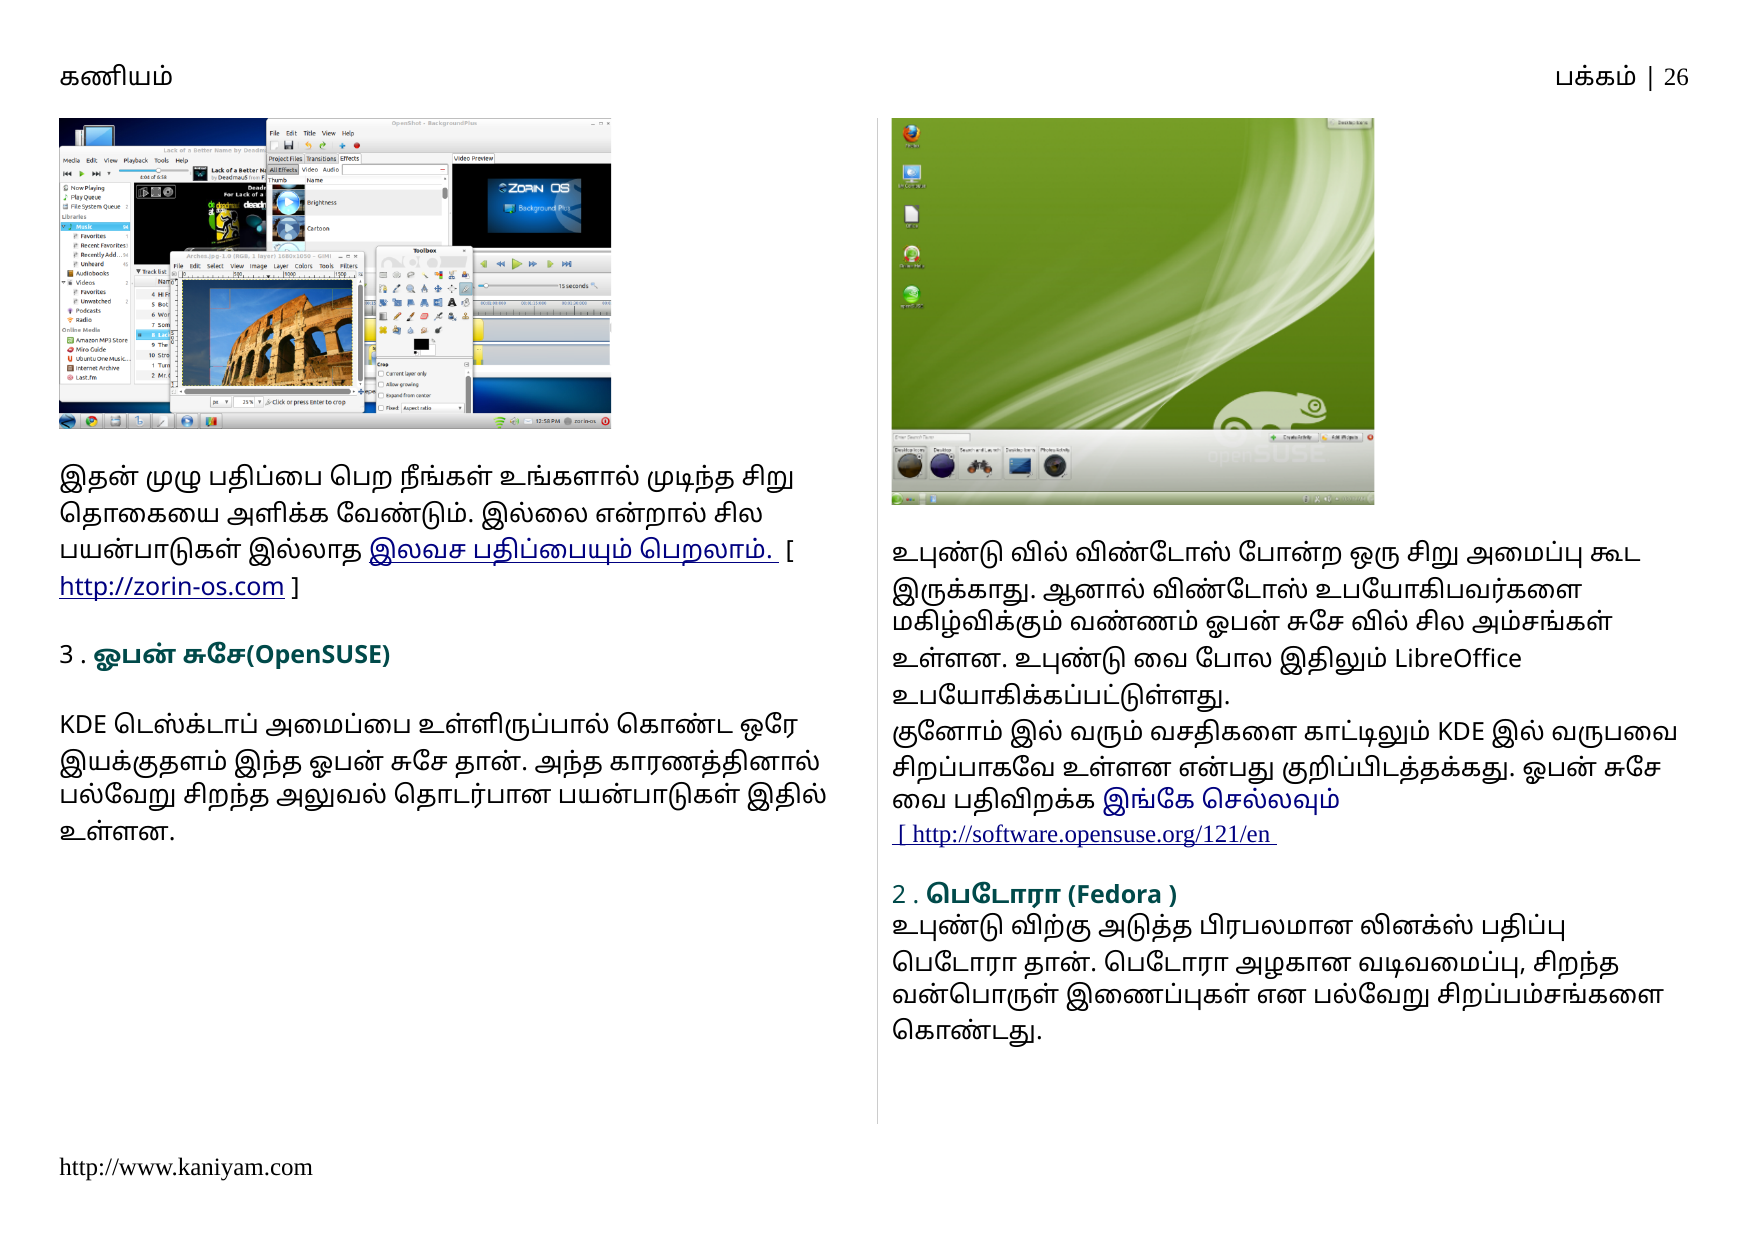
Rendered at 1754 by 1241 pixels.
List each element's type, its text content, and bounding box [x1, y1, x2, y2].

text KDE டெஸ்க்டாப் அமைப்பை உள்ளிருப்பால் கொண்ட ஒரே இயக்குதளம் இந்த ஓபன் சுசே தான். அந்த காரணத்தினால் பல்வேறு சிறந்த அலுவல் தொடர்பான பயன்பாடுகள் இதில் உள்ளன. [59, 673, 862, 849]
text 2 . பெடோரா (Fedora ) உபுண்டு விற்கு அடுத்த பிரபலமான லினக்ஸ் பதிப்பு பெடோரா தான். பெடோரா அழகான வடிவமைப்பு, சிறந்த வன்பொருள் இணைப்புகள் என பல்வேறு சிறப்பம்சங்களை கொண்டது. [892, 876, 1695, 1049]
text இதன் முழு பதிப்பை பெற நீங்கள் உங்களால் முடிந்த சிறு தொகையை அளிக்க வேண்டும். இல்லை என்றால் சில பயன்பாடுகள் இல்லாத இலவச பதிப்பையும் பெறலாம். [ http://zorin-os.com ] 3 . ஓபன் சுசே(OpenSUSE) [59, 429, 862, 673]
text குனோம் இல் வரும் வசதிகளை காட்டிலும் KDE இல் வருபவை சிறப்பாகவே உள்ளன என்பது குறிப்பிடத்தக்கது. ஓபன் சுசே வை பதிவிறக்க இங்கே செல்லவும் [892, 714, 1695, 819]
picture [59, 118, 612, 429]
picture [891, 118, 1375, 505]
text உபுண்டு வில் விண்டோஸ் போன்ற ஒரு சிறு அமைப்பு கூட இருக்காது. ஆனால் விண்டோஸ் உபயோகிபவர்களை மகிழ்விக்கும் வண்ணம் ஓபன் சுசே வில் சில அம்சங்கள் உள்ளன. உபுண்டு வை போல இதிலும் LibreOffice உபயோகிக்கப்பட்டுள்ளது. [892, 505, 1695, 714]
text [ http://software.opensuse.org/121/en [892, 819, 1695, 876]
